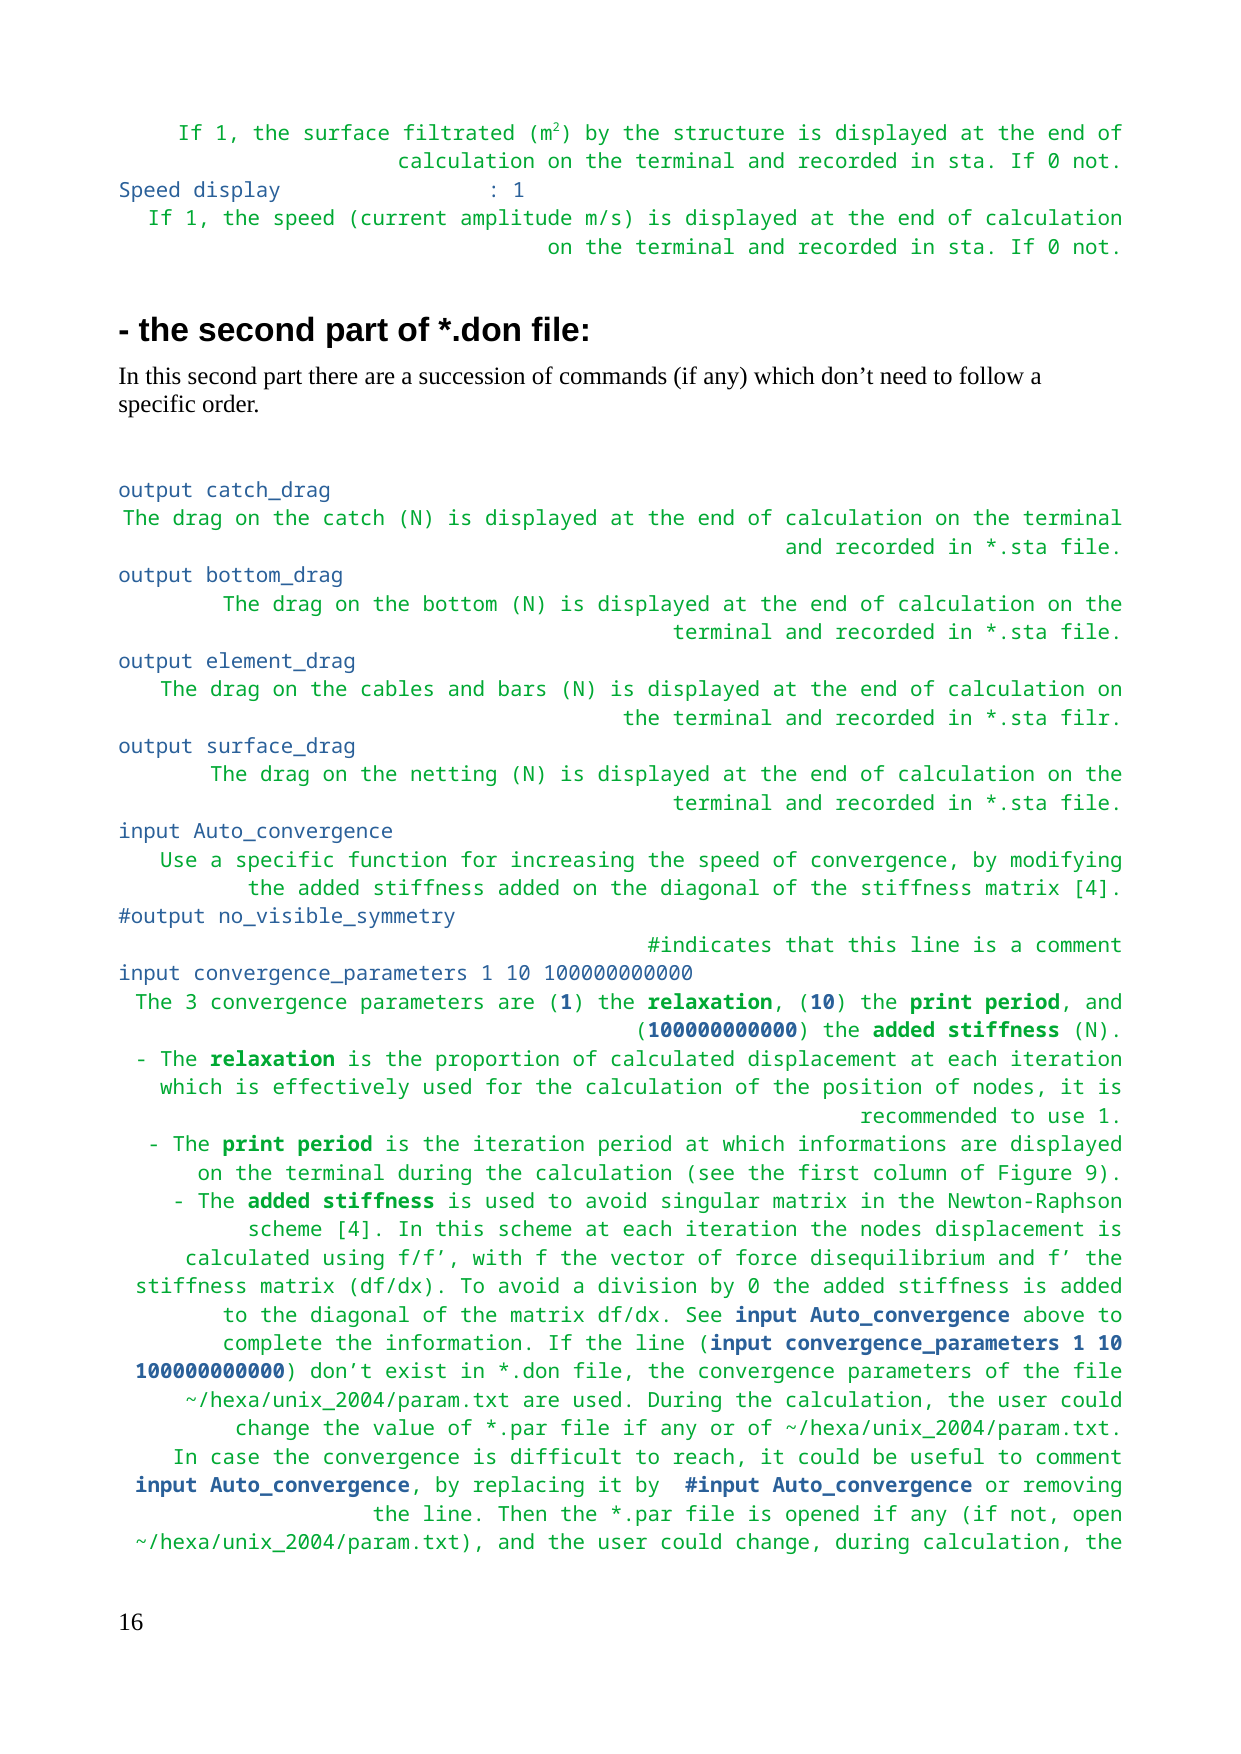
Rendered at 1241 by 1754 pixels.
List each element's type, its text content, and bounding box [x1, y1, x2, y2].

text The drag on the bottom (N) is displayed at the end of calculation on the terminal and recorded in *.sta file. [118, 589, 1122, 646]
text If 1, the surface filtrated (m2) by the structure is displayed at the end of calculation on the terminal and recorded in sta. If 0 not. [118, 118, 1122, 175]
text - The added stiffness is used to avoid singular matrix in the Newton-Raphson scheme [4]. In this scheme at each iteration the nodes displacement is calculated using f/f’, with f the vector of force disequilibrium and f’ the stiffness matrix (df/dx). To avoid a division by 0 the added stiffness is added to the diagonal of the matrix df/dx. See input Auto_convergence above to complete the information. If the line (input convergence_parameters 1 10 100000000000) don’t exist in *.don file, the convergence parameters of the file ~/hexa/unix_2004/param.txt are used. During the calculation, the user could change the value of *.par file if any or of ~/hexa/unix_2004/param.txt. [118, 1186, 1122, 1442]
text The drag on the catch (N) is displayed at the end of calculation on the terminal and recorded in *.sta file. [118, 503, 1122, 560]
text output element_drag [118, 646, 1122, 674]
text Speed display : 1 [118, 175, 1122, 203]
text - The relaxation is the proportion of calculated displacement at each iteration which is effectively used for the calculation of the position of nodes, it is recommended to use 1. [118, 1044, 1122, 1129]
text The drag on the netting (N) is displayed at the end of calculation on the terminal and recorded in *.sta file. [118, 759, 1122, 816]
text output bottom_drag [118, 560, 1122, 589]
text output surface_drag [118, 731, 1122, 759]
text Use a specific function for increasing the speed of convergence, by modifying the added stiffness added on the diagonal of the stiffness matrix [4]. [118, 845, 1122, 902]
text The 3 convergence parameters are (1) the relaxation, (10) the print period, and (100000000000) the added stiffness (N). [118, 987, 1122, 1044]
text #output no_visible_symmetry [118, 902, 1122, 930]
text If 1, the speed (current amplitude m/s) is displayed at the end of calculation on the terminal and recorded in sta. If 0 not. [118, 203, 1122, 260]
text - The print period is the iteration period at which informations are displayed on the terminal during the calculation (see the first column of Figure 9). [118, 1129, 1122, 1186]
text In case the convergence is difficult to reach, it could be useful to comment input Auto_convergence, by replacing it by #input Auto_convergence or removing the line. Then the *.par file is opened if any (if not, open ~/hexa/unix_2004/param.txt), and the user could change, during calculation, the [118, 1442, 1122, 1556]
text #indicates that this line is a comment [118, 930, 1122, 958]
text output catch_drag [118, 475, 1122, 503]
subtitle - the second part of *.don file: [118, 309, 1122, 348]
text input convergence_parameters 1 10 100000000000 [118, 958, 1122, 987]
text The drag on the cables and bars (N) is displayed at the end of calculation on the terminal and recorded in *.sta filr. [118, 674, 1122, 731]
text input Auto_convergence [118, 816, 1122, 845]
text In this second part there are a succession of commands (if any) which don’t need to follow a specific order. [118, 361, 1122, 418]
